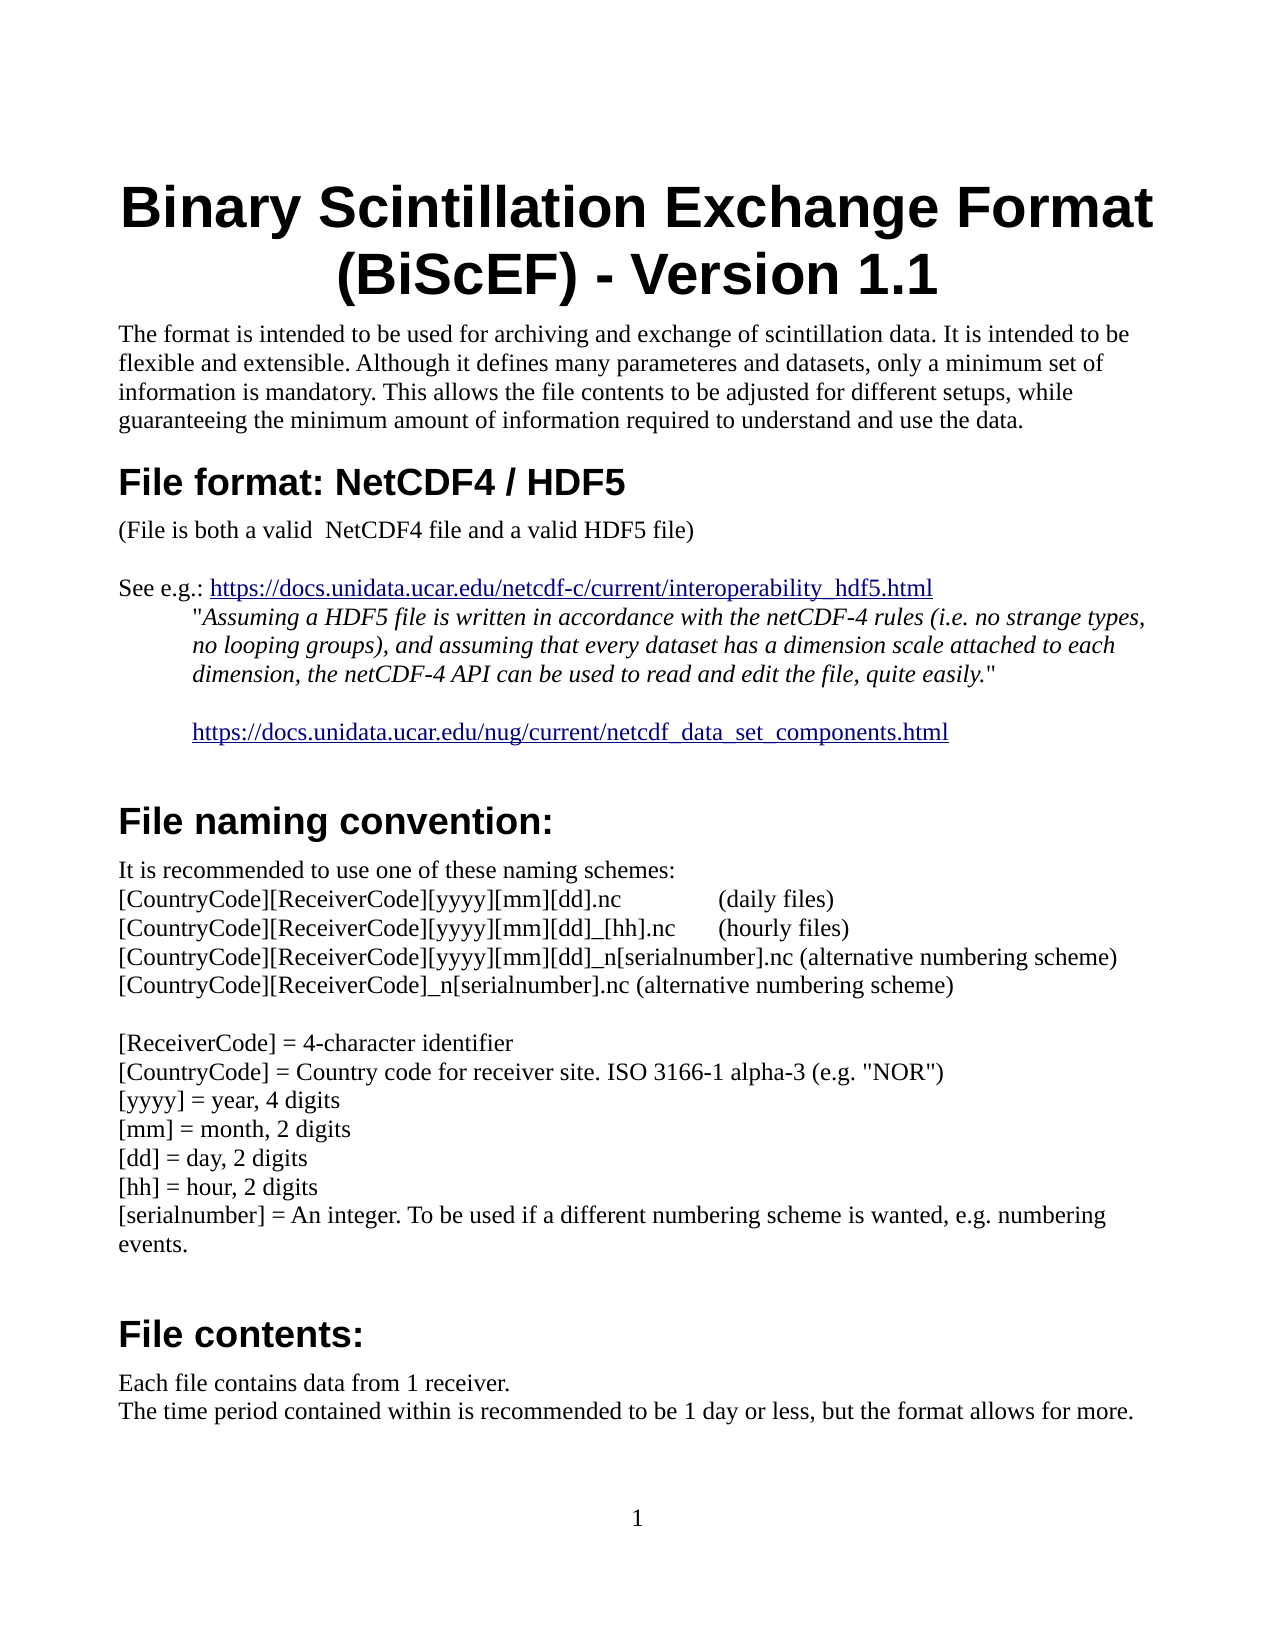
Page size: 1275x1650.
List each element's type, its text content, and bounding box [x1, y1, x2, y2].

text [CountryCode][ReceiverCode][yyyy][mm][dd].nc (daily files) [118, 884, 1157, 913]
text (File is both a valid NetCDF4 file and a valid HDF5 file) [118, 515, 1157, 544]
subtitle File format: NetCDF4 / HDF5 [118, 459, 1157, 503]
text The time period contained within is recommended to be 1 day or less, but the format allows for more. [118, 1396, 1157, 1425]
text Each file contains data from 1 receiver. [118, 1368, 1157, 1396]
title Binary Scintillation Exchange Format (BiScEF) - Version 1.1 [118, 173, 1157, 307]
text "Assuming a HDF5 file is written in accordance with the netCDF-4 rules (i.e. no strange types, no looping groups), and assuming that every dataset has a dimension scale attached to each dimension, the netCDF-4 API can be used to read and edit the file, quite easily." [192, 602, 1157, 688]
text [dd] = day, 2 digits [118, 1143, 1157, 1172]
text [CountryCode][ReceiverCode][yyyy][mm][dd]_n[serialnumber].nc (alternative numbering scheme) [118, 942, 1157, 970]
text [serialnumber] = An integer. To be used if a different numbering scheme is wanted, e.g. numbering events. [118, 1200, 1157, 1258]
subtitle File contents: [118, 1312, 1157, 1355]
text https://docs.unidata.ucar.edu/nug/current/netcdf_data_set_components.html [192, 717, 1157, 745]
text [yyyy] = year, 4 digits [118, 1085, 1157, 1114]
text [mm] = month, 2 digits [118, 1114, 1157, 1143]
subtitle File naming convention: [118, 799, 1157, 843]
text [CountryCode] = Country code for receiver site. ISO 3166-1 alpha-3 (e.g. "NOR") [118, 1057, 1157, 1085]
text [CountryCode][ReceiverCode][yyyy][mm][dd]_[hh].nc (hourly files) [118, 913, 1157, 942]
text [CountryCode][ReceiverCode]_n[serialnumber].nc (alternative numbering scheme) [118, 970, 1157, 999]
text [hh] = hour, 2 digits [118, 1172, 1157, 1200]
text The format is intended to be used for archiving and exchange of scintillation data. It is intended to be flexible and extensible. Although it defines many parameteres and datasets, only a minimum set of information is mandatory. This allows the file contents to be adjusted for different setups, while guaranteeing the minimum amount of information required to understand and use the data. [118, 319, 1157, 434]
text [ReceiverCode] = 4-character identifier [118, 1028, 1157, 1057]
text It is recommended to use one of these naming schemes: [118, 855, 1157, 884]
text See e.g.: https://docs.unidata.ucar.edu/netcdf-c/current/interoperability_hdf5.html [118, 573, 1157, 602]
